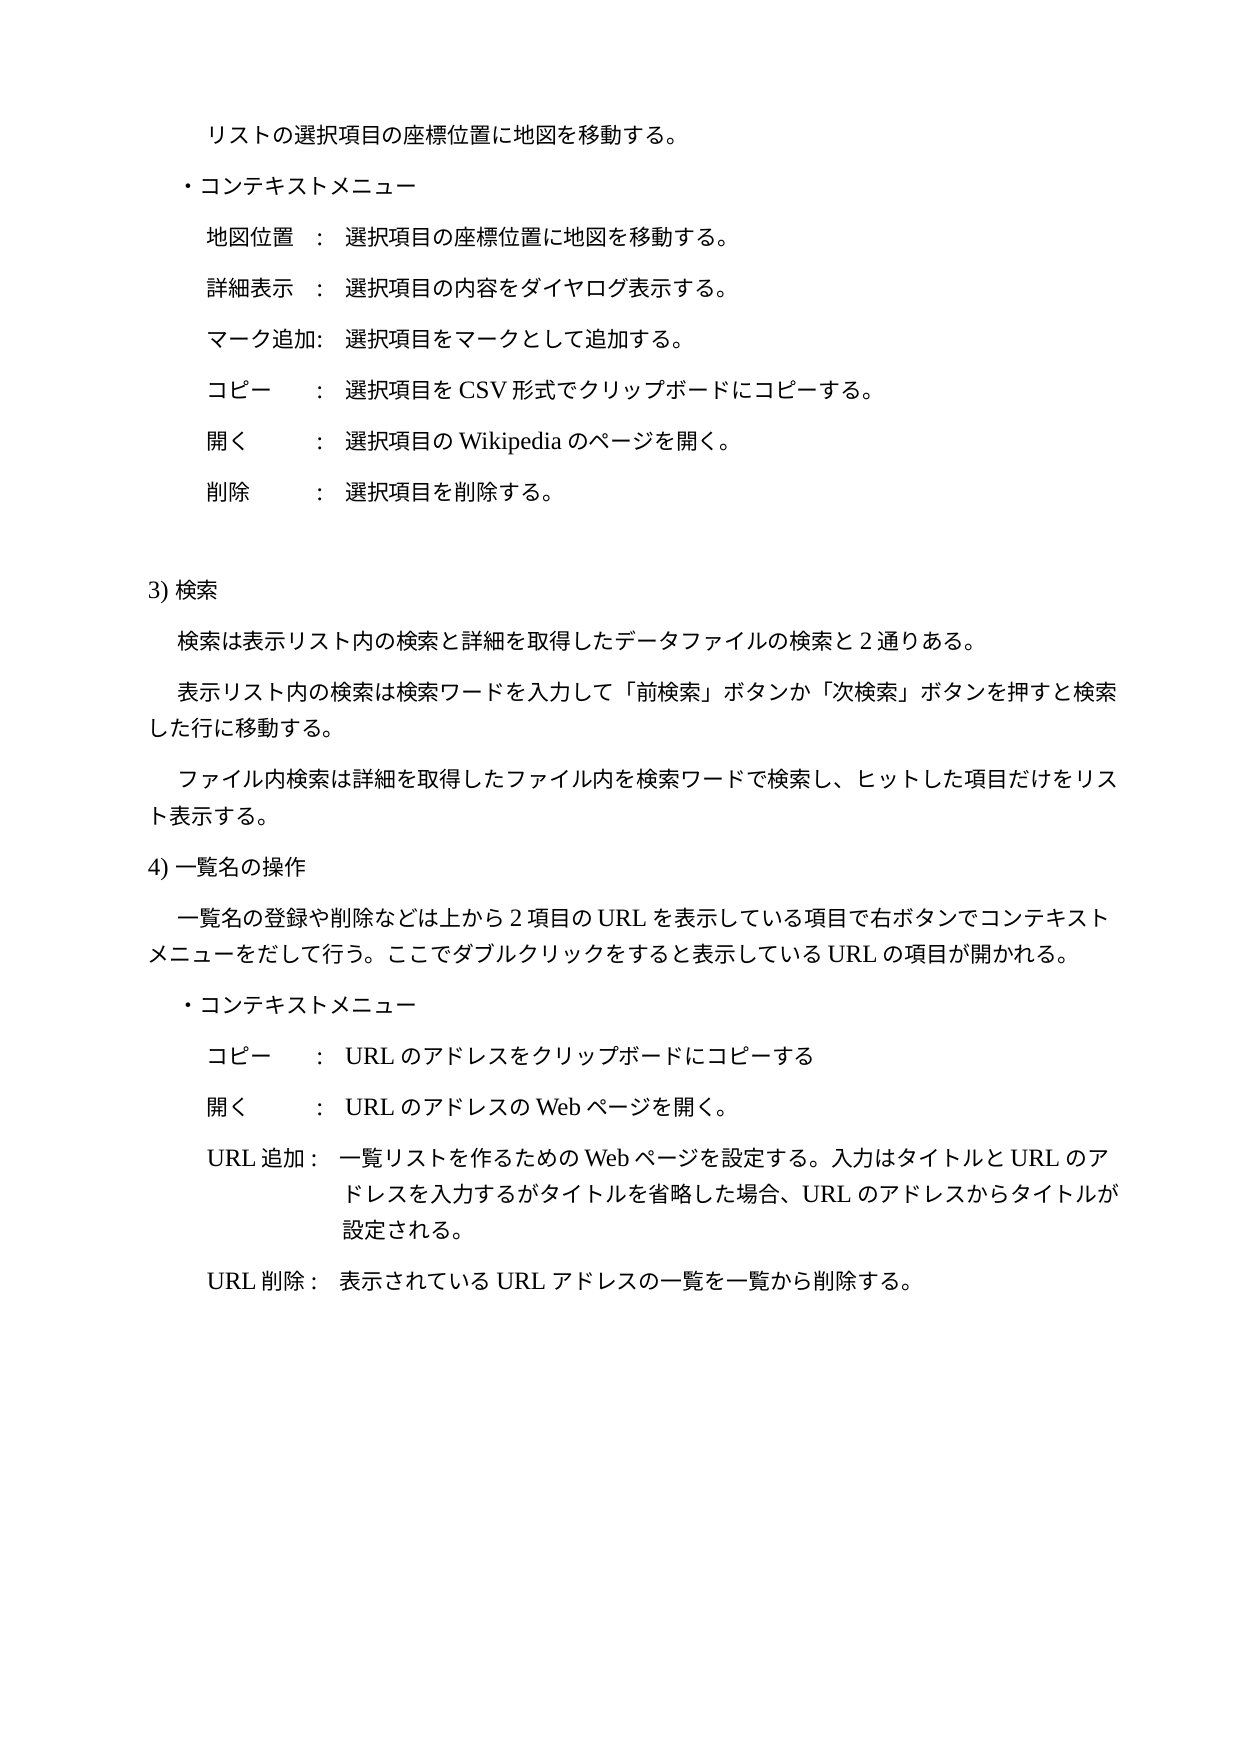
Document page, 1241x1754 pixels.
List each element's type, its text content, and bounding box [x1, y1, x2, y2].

text ・コンテキストメニュー [148, 169, 1122, 201]
text URL削除 : 表示されているURLアドレスの一覧を一覧から削除する。 [177, 1264, 1122, 1296]
text 検索は表示リスト内の検索と詳細を取得したデータファイルの検索と2通りある。 [148, 624, 1122, 656]
text リストの選択項目の座標位置に地図を移動する。 [177, 118, 1122, 150]
text 詳細表示 : 選択項目の内容をダイヤログ表示する。 [177, 271, 1122, 303]
text 削除 : 選択項目を削除する。 [177, 475, 1122, 506]
text マーク追加: 選択項目をマークとして追加する。 [177, 322, 1122, 353]
text 地図位置 : 選択項目の座標位置に地図を移動する。 [177, 220, 1122, 252]
text 開く : 選択項目のWikipediaのページを開く。 [177, 424, 1122, 455]
text ・コンテキストメニュー [148, 988, 1122, 1019]
text コピー : 選択項目をCSV形式でクリップボードにコピーする。 [177, 373, 1122, 404]
text ファイル内検索は詳細を取得したファイル内を検索ワードで検索し、ヒットした項目だけをリスト表示する。 [148, 762, 1122, 830]
text 開く : URLのアドレスのWebページを開く。 [177, 1090, 1122, 1121]
text 一覧名の登録や削除などは上から2項目のURLを表示している項目で右ボタンでコンテキストメニューをだして行う。ここでダブルクリックをすると表示しているURLの項目が開かれる。 [148, 901, 1122, 969]
text 3) 検索 [118, 573, 1122, 605]
text 4) 一覧名の操作 [118, 850, 1122, 881]
text 表示リスト内の検索は検索ワードを入力して「前検索」ボタンか「次検索」ボタンを押すと検索した行に移動する。 [148, 675, 1122, 743]
text コピー : URLのアドレスをクリップボードにコピーする [177, 1039, 1122, 1071]
text URL追加 : 一覧リストを作るためのWebページを設定する。入力はタイトルとURLのアドレスを入力するがタイトルを省略した場合、URLのアドレスからタイトルが設定される。 [207, 1141, 1122, 1245]
